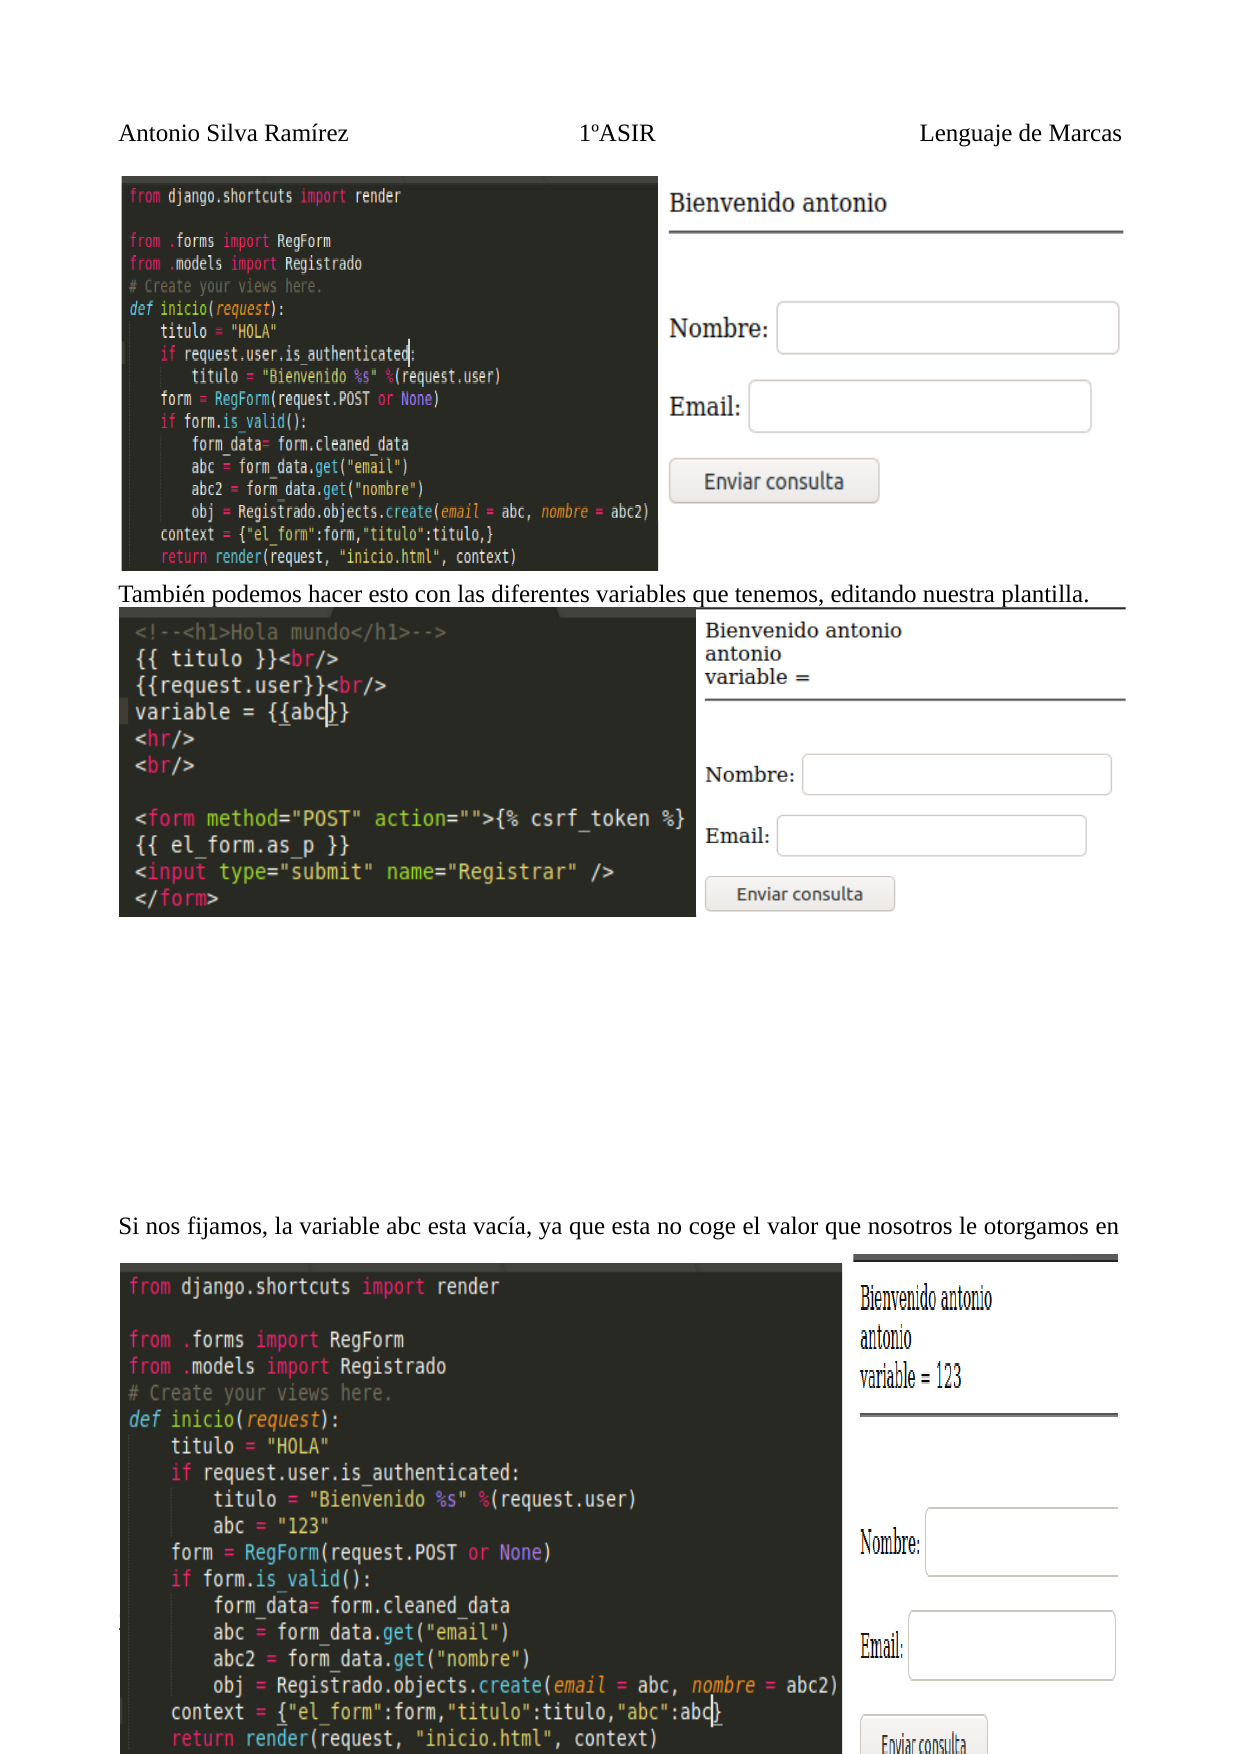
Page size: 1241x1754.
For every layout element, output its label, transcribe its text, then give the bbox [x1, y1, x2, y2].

picture [119, 607, 1126, 917]
text También podemos hacer esto con las diferentes variables que tenemos, editando nuestra plantilla. [118, 579, 1122, 608]
picture [121, 176, 1124, 571]
text Si nos fijamos, la variable abc esta vacía, ya que esta no coge el valor que nosotros le otorgamos en otro ficheros, y el valor de request, es un valor que ya viene integrado por django, por esta razón si contempla un valor para este campo, si deseamos que la variable abc mostrase un valor debemos de hacer estos cambios. [118, 1211, 1122, 1355]
picture [120, 1263, 843, 1754]
picture [853, 1254, 1118, 1754]
